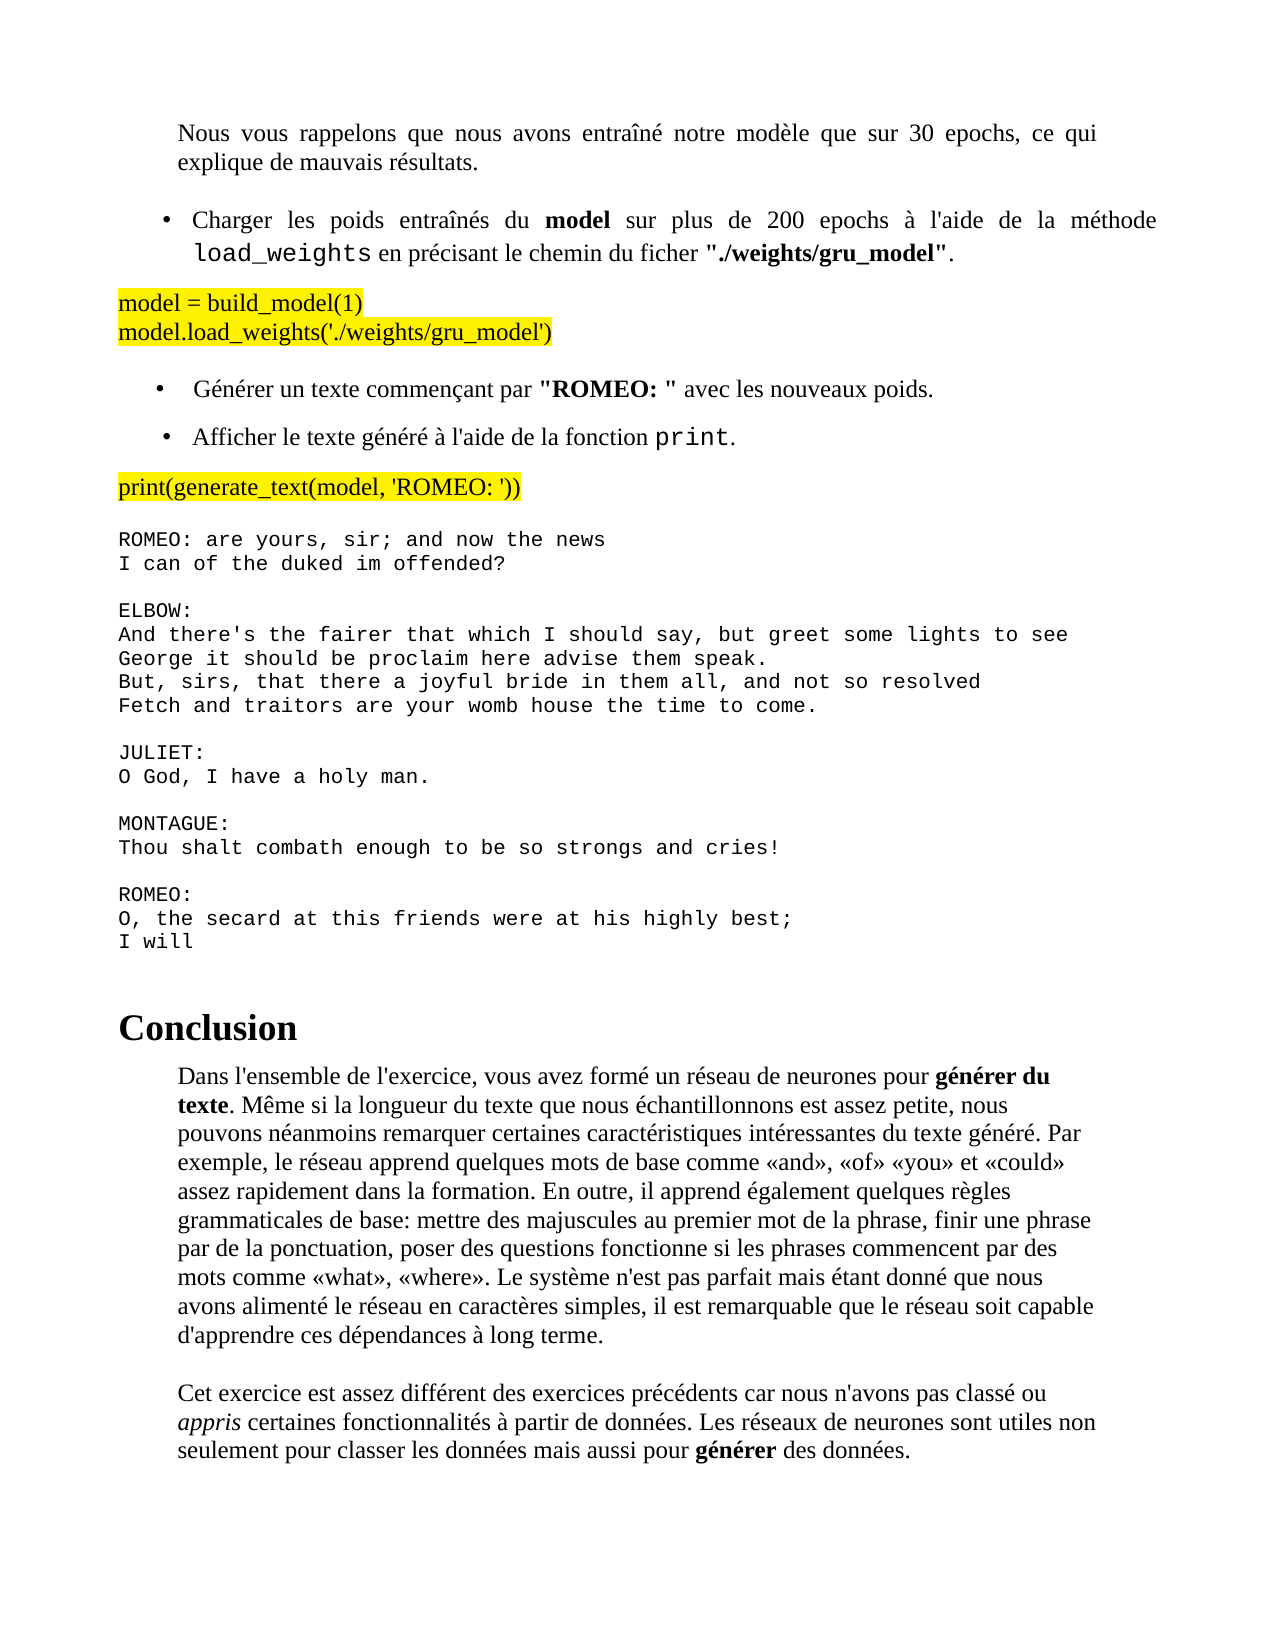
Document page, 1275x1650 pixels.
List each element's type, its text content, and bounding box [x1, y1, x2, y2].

text O God, I have a holy man. [118, 766, 1157, 789]
text O, the secard at this friends were at his highly best; [118, 908, 1157, 931]
text model.load_weights('./weights/gru_model') [118, 317, 1157, 346]
text print(generate_text(model, 'ROMEO: ')) [118, 472, 1157, 501]
text And there's the fairer that which I should say, but greet some lights to see [118, 624, 1157, 648]
text ROMEO: are yours, sir; and now the news [118, 529, 1157, 553]
text I can of the duked im offended? [118, 553, 1157, 577]
list Charger les poids entraînés du model sur plus de 200 epochs à l'aide de la méthode load_weights en précisant le chemin du ficher "./weights/gru_model". [162, 205, 1157, 269]
text JULIET: [118, 742, 1157, 766]
list Afficher le texte généré à l'aide de la fonction print. [162, 422, 1157, 453]
text George it should be proclaim here advise them speak. [118, 648, 1157, 671]
subtitle Conclusion [118, 1005, 1157, 1048]
text MONTAGUE: [118, 813, 1157, 837]
text ELBOW: [118, 600, 1157, 624]
text Cet exercice est assez différent des exercices précédents car nous n'avons pas classé ou appris certaines fonctionnalités à partir de données. Les réseaux de neurones sont utiles non seulement pour classer les données mais aussi pour générer des données. [177, 1378, 1098, 1464]
text I will [118, 931, 1157, 955]
text But, sirs, that there a joyful bride in them all, and not so resolved [118, 671, 1157, 695]
text ROMEO: [118, 884, 1157, 908]
text Dans l'ensemble de l'exercice, vous avez formé un réseau de neurones pour générer du texte. Même si la longueur du texte que nous échantillonnons est assez petite, nous pouvons néanmoins remarquer certaines caractéristiques intéressantes du texte généré. Par exemple, le réseau apprend quelques mots de base comme «and», «of» «you» et «could» assez rapidement dans la formation. En outre, il apprend également quelques règles grammaticales de base: mettre des majuscules au premier mot de la phrase, finir une phrase par de la ponctuation, poser des questions fonctionne si les phrases commencent par des mots comme «what», «where». Le système n'est pas parfait mais étant donné que nous avons alimenté le réseau en caractères simples, il est remarquable que le réseau soit capable d'apprendre ces dépendances à long terme. [177, 1061, 1098, 1348]
text Fetch and traitors are your womb house the time to come. [118, 695, 1157, 719]
text Thou shalt combath enough to be so strongs and cries! [118, 837, 1157, 861]
text model = build_model(1) [118, 288, 1157, 317]
text Nous vous rappelons que nous avons entraîné notre modèle que sur 30 epochs, ce qui explique de mauvais résultats. [177, 118, 1098, 176]
list Générer un texte commençant par "ROMEO: " avec les nouveaux poids. [156, 374, 1157, 403]
